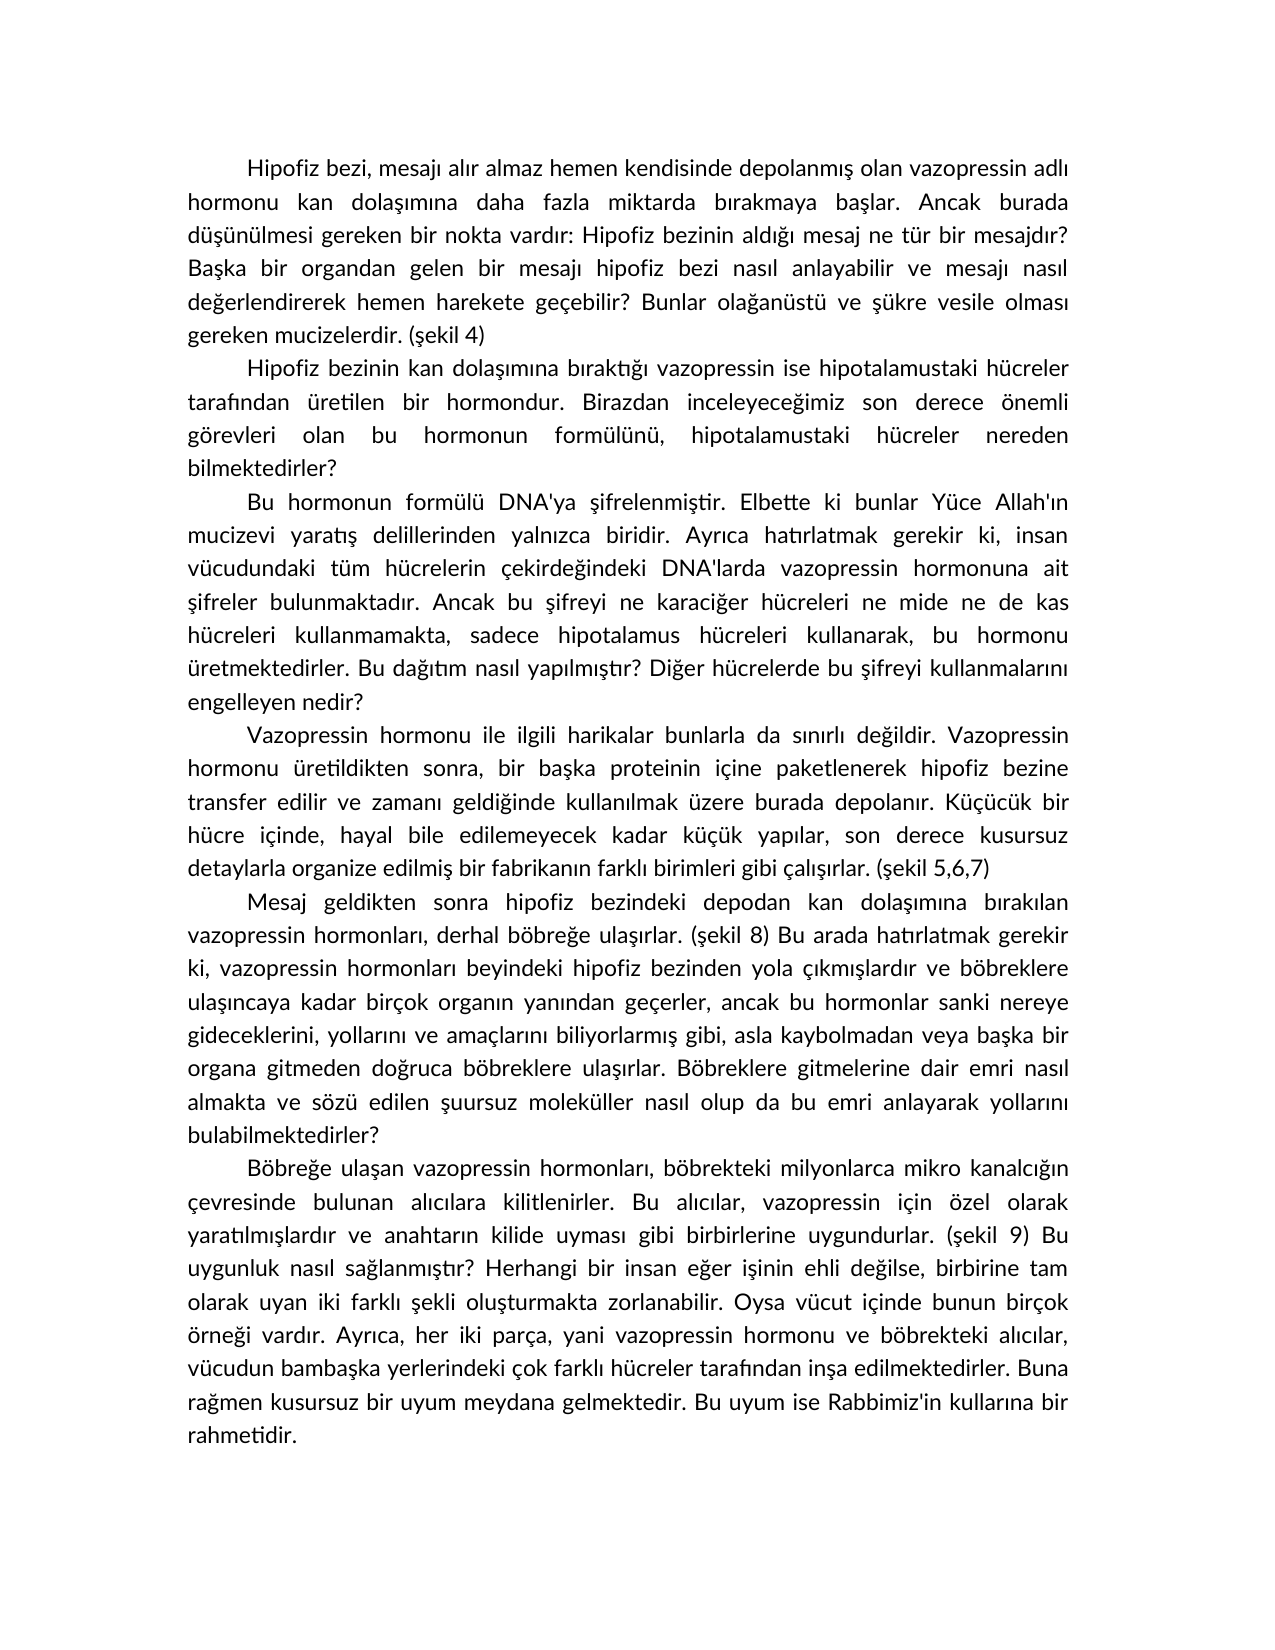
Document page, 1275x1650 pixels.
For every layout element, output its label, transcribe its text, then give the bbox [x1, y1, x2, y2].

text Bu hormonun formülü DNA'ya şifrelenmiştir. Elbette ki bunlar Yüce Allah'ın mucizevi yaratış delillerinden yalnızca biridir. Ayrıca hatırlatmak gerekir ki, insan vücudundaki tüm hücrelerin çekirdeğindeki DNA'larda vazopressin hormonuna ait şifreler bulunmaktadır. Ancak bu şifreyi ne karaciğer hücreleri ne mide ne de kas hücreleri kullanmamakta, sadece hipotalamus hücreleri kullanarak, bu hormonu üretmektedirler. Bu dağıtım nasıl yapılmıştır? Diğer hücrelerde bu şifreyi kullanmalarını engelleyen nedir? [187, 483, 1070, 717]
text Hipofiz bezi, mesajı alır almaz hemen kendisinde depolanmış olan vazopressin adlı hormonu kan dolaşımına daha fazla miktarda bırakmaya başlar. Ancak burada düşünülmesi gereken bir nokta vardır: Hipofiz bezinin aldığı mesaj ne tür bir mesajdır? Başka bir organdan gelen bir mesajı hipofiz bezi nasıl anlayabilir ve mesajı nasıl değerlendirerek hemen harekete geçebilir? Bunlar olağanüstü ve şükre vesile olması gereken mucizelerdir. (şekil 4) [187, 150, 1070, 350]
text Mesaj geldikten sonra hipofiz bezindeki depodan kan dolaşımına bırakılan vazopressin hormonları, derhal böbreğe ulaşırlar. (şekil 8) Bu arada hatırlatmak gerekir ki, vazopressin hormonları beyindeki hipofiz bezinden yola çıkmışlardır ve böbreklere ulaşıncaya kadar birçok organın yanından geçerler, ancak bu hormonlar sanki nereye gideceklerini, yollarını ve amaçlarını biliyorlarmış gibi, asla kaybolmadan veya başka bir organa gitmeden doğruca böbreklere ulaşırlar. Böbreklere gitmelerine dair emri nasıl almakta ve sözü edilen şuursuz moleküller nasıl olup da bu emri anlayarak yollarını bulabilmektedirler? [187, 883, 1070, 1150]
text Hipofiz bezinin kan dolaşımına bıraktığı vazopressin ise hipotalamustaki hücreler tarafından üretilen bir hormondur. Birazdan inceleyeceğimiz son derece önemli görevleri olan bu hormonun formülünü, hipotalamustaki hücreler nereden bilmektedirler? [187, 350, 1070, 483]
text Böbreğe ulaşan vazopressin hormonları, böbrekteki milyonlarca mikro kanalcığın çevresinde bulunan alıcılara kilitlenirler. Bu alıcılar, vazopressin için özel olarak yaratılmışlardır ve anahtarın kilide uyması gibi birbirlerine uygundurlar. (şekil 9) Bu uygunluk nasıl sağlanmıştır? Herhangi bir insan eğer işinin ehli değilse, birbirine tam olarak uyan iki farklı şekli oluşturmakta zorlanabilir. Oysa vücut içinde bunun birçok örneği vardır. Ayrıca, her iki parça, yani vazopressin hormonu ve böbrekteki alıcılar, vücudun bambaşka yerlerindeki çok farklı hücreler tarafından inşa edilmektedirler. Buna rağmen kusursuz bir uyum meydana gelmektedir. Bu uyum ise Rabbimiz'in kullarına bir rahmetidir. [187, 1150, 1070, 1450]
text Vazopressin hormonu ile ilgili harikalar bunlarla da sınırlı değildir. Vazopressin hormonu üretildikten sonra, bir başka proteinin içine paketlenerek hipofiz bezine transfer edilir ve zamanı geldiğinde kullanılmak üzere burada depolanır. Küçücük bir hücre içinde, hayal bile edilemeyecek kadar küçük yapılar, son derece kusursuz detaylarla organize edilmiş bir fabrikanın farklı birimleri gibi çalışırlar. (şekil 5,6,7) [187, 717, 1070, 883]
